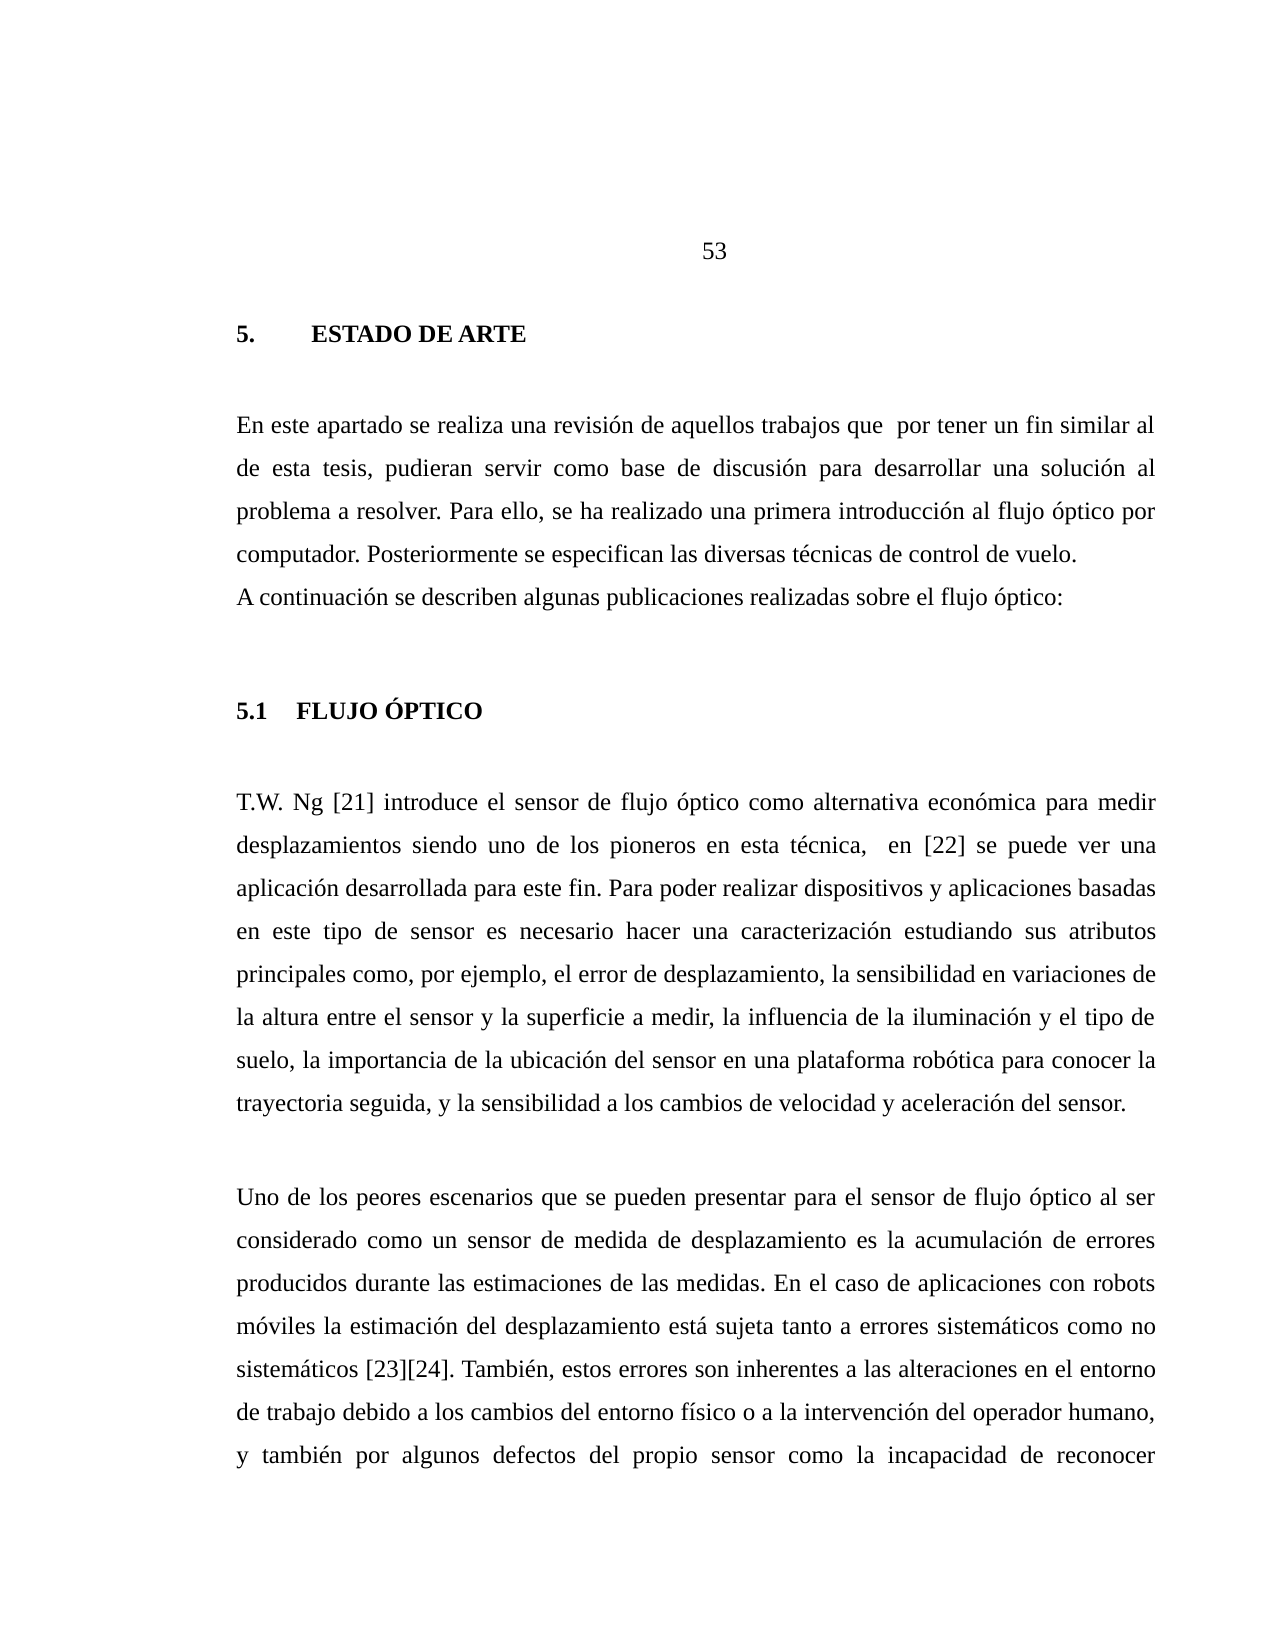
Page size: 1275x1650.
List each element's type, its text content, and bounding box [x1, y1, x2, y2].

subtitle ESTADO DE ARTE [236, 319, 1157, 348]
text En este apartado se realiza una revisión de aquellos trabajos que por tener un fin similar al de esta tesis, pudieran servir como base de discusión para desarrollar una solución al problema a resolver. Para ello, se ha realizado una primera introducción al flujo óptico por computador. Posteriormente se especifican las diversas técnicas de control de vuelo. [236, 410, 1157, 568]
text Uno de los peores escenarios que se pueden presentar para el sensor de flujo óptico al ser considerado como un sensor de medida de desplazamiento es la acumulación de errores producidos durante las estimaciones de las medidas. En el caso de aplicaciones con robots móviles la estimación del desplazamiento está sujeta tanto a errores sistemáticos como no sistemáticos [23][24]. También, estos errores son inherentes a las alteraciones en el entorno de trabajo debido a los cambios del entorno físico o a la intervención del operador humano, y también por algunos defectos del propio sensor como la incapacidad de reconocer [236, 1182, 1157, 1469]
text A continuación se describen algunas publicaciones realizadas sobre el flujo óptico: [236, 582, 1157, 611]
subtitle FLUJO ÓPTICO [236, 696, 1157, 725]
text T.W. Ng [21] introduce el sensor de flujo óptico como alternativa económica para medir desplazamientos siendo uno de los pioneros en esta técnica, en [22] se puede ver una aplicación desarrollada para este fin. Para poder realizar dispositivos y aplicaciones basadas en este tipo de sensor es necesario hacer una caracterización estudiando sus atributos principales como, por ejemplo, el error de desplazamiento, la sensibilidad en variaciones de la altura entre el sensor y la superficie a medir, la influencia de la iluminación y el tipo de suelo, la importancia de la ubicación del sensor en una plataforma robótica para conocer la trayectoria seguida, y la sensibilidad a los cambios de velocidad y aceleración del sensor. [236, 787, 1157, 1117]
